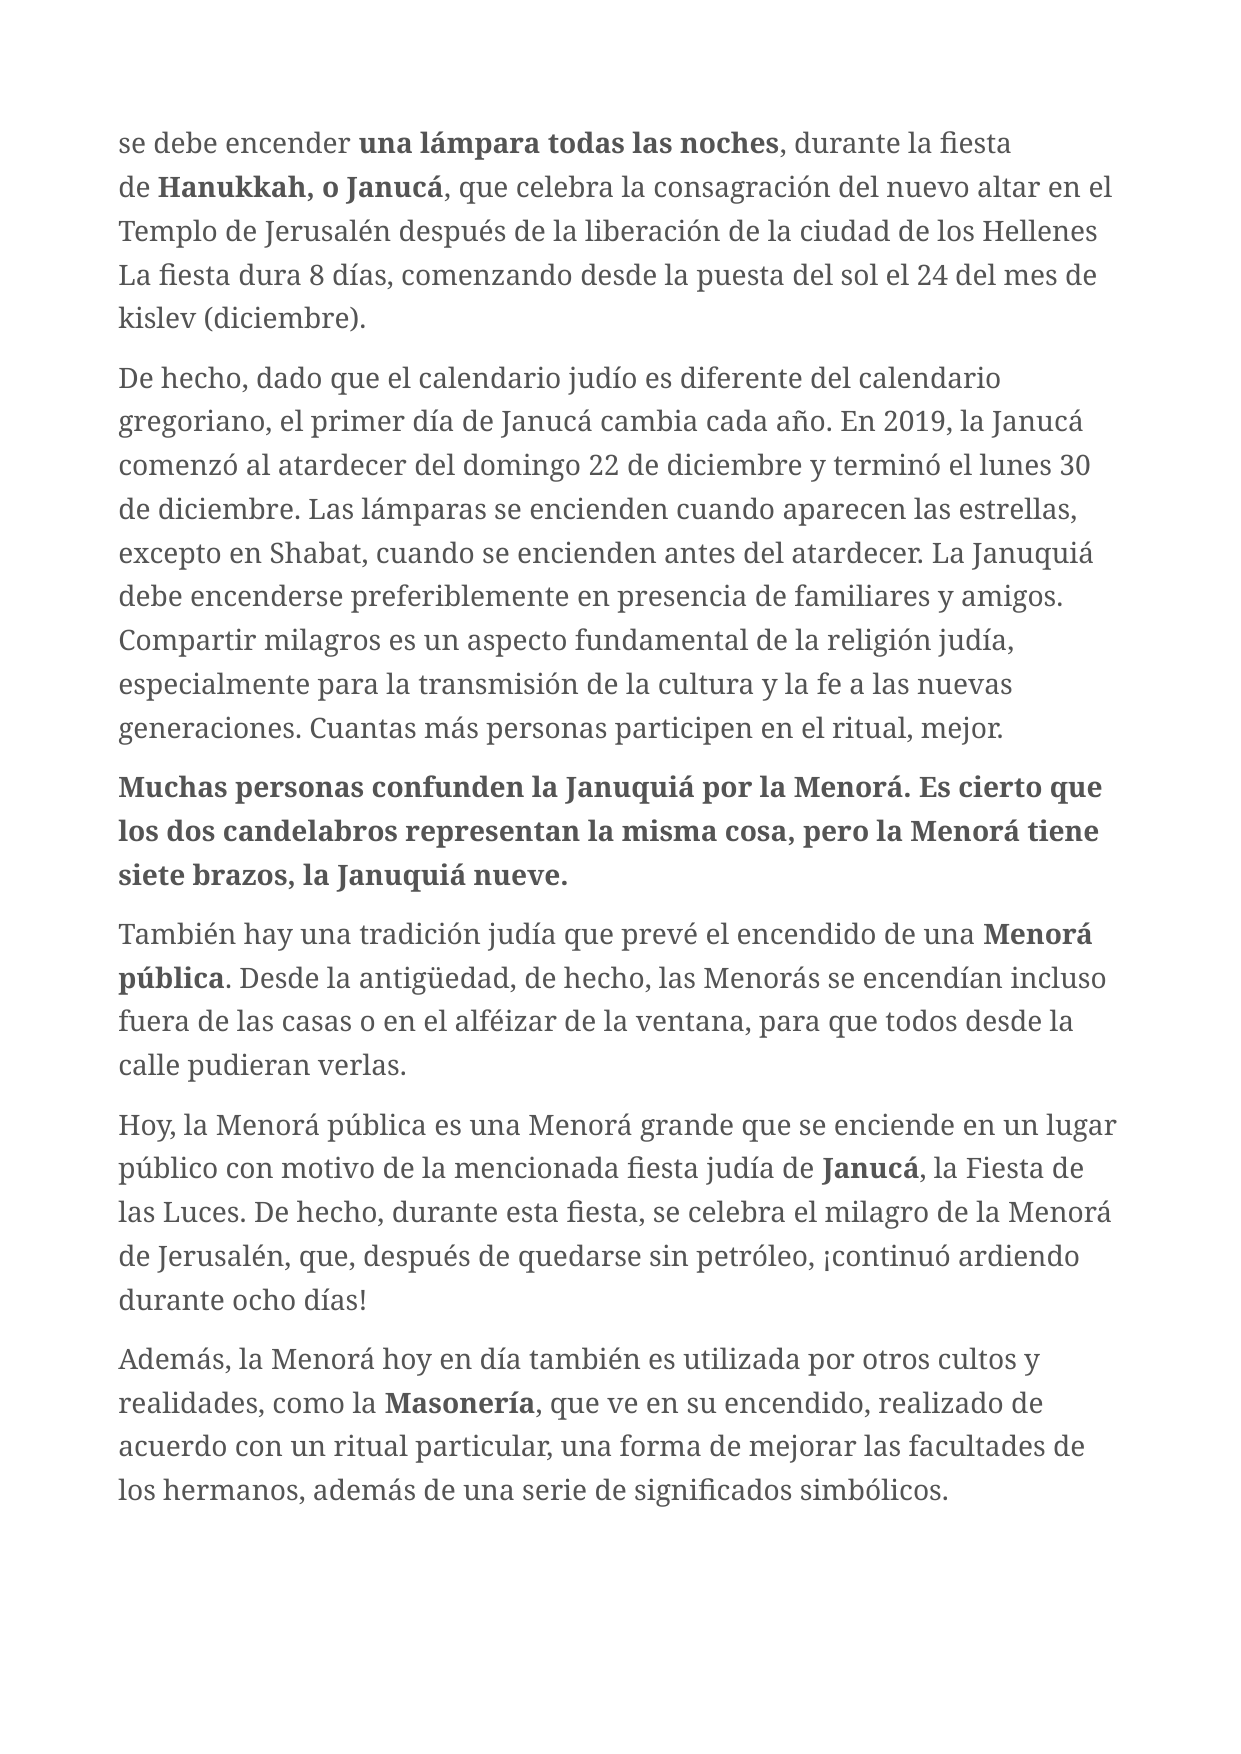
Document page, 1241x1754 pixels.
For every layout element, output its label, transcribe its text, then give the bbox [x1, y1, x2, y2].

text También hay una tradición judía que prevé el encendido de una Menorá pública. Desde la antigüedad, de hecho, las Menorás se encendían incluso fuera de las casas o en el alféizar de la ventana, para que todos desde la calle pudieran verlas. [118, 909, 1122, 1084]
text Muchas personas confunden la Januquiá por la Menorá. Es cierto que los dos candelabros representan la misma cosa, pero la Menorá tiene siete brazos, la Januquiá nueve. [118, 762, 1122, 893]
text Hoy, la Menorá pública es una Menorá grande que se enciende en un lugar público con motivo de la mencionada fiesta judía de Janucá, la Fiesta de las Luces. De hecho, durante esta fiesta, se celebra el milagro de la Menorá de Jerusalén, que, después de quedarse sin petróleo, ¡continuó ardiendo durante ocho días! [118, 1099, 1122, 1318]
text De hecho, dado que el calendario judío es diferente del calendario gregoriano, el primer día de Janucá cambia cada año. En 2019, la Janucá comenzó al atardecer del domingo 22 de diciembre y terminó el lunes 30 de diciembre. Las lámparas se encienden cuando aparecen las estrellas, excepto en Shabat, cuando se encienden antes del atardecer. La Januquiá debe encenderse preferiblemente en presencia de familiares y amigos. Compartir milagros es un aspecto fundamental de la religión judía, especialmente para la transmisión de la cultura y la fe a las nuevas generaciones. Cuantas más personas participen en el ritual, mejor. [118, 352, 1122, 746]
text Además, la Menorá hoy en día también es utilizada por otros cultos y realidades, como la Masonería, que ve en su encendido, realizado de acuerdo con un ritual particular, una forma de mejorar las facultades de los hermanos, además de una serie de significados simbólicos. [118, 1334, 1122, 1509]
text se debe encender una lámpara todas las noches, durante la fiesta de Hanukkah, o Janucá, que celebra la consagración del nuevo altar en el Templo de Jerusalén después de la liberación de la ciudad de los Hellenes La fiesta dura 8 días, comenzando desde la puesta del sol el 24 del mes de kislev (diciembre). [118, 118, 1122, 337]
